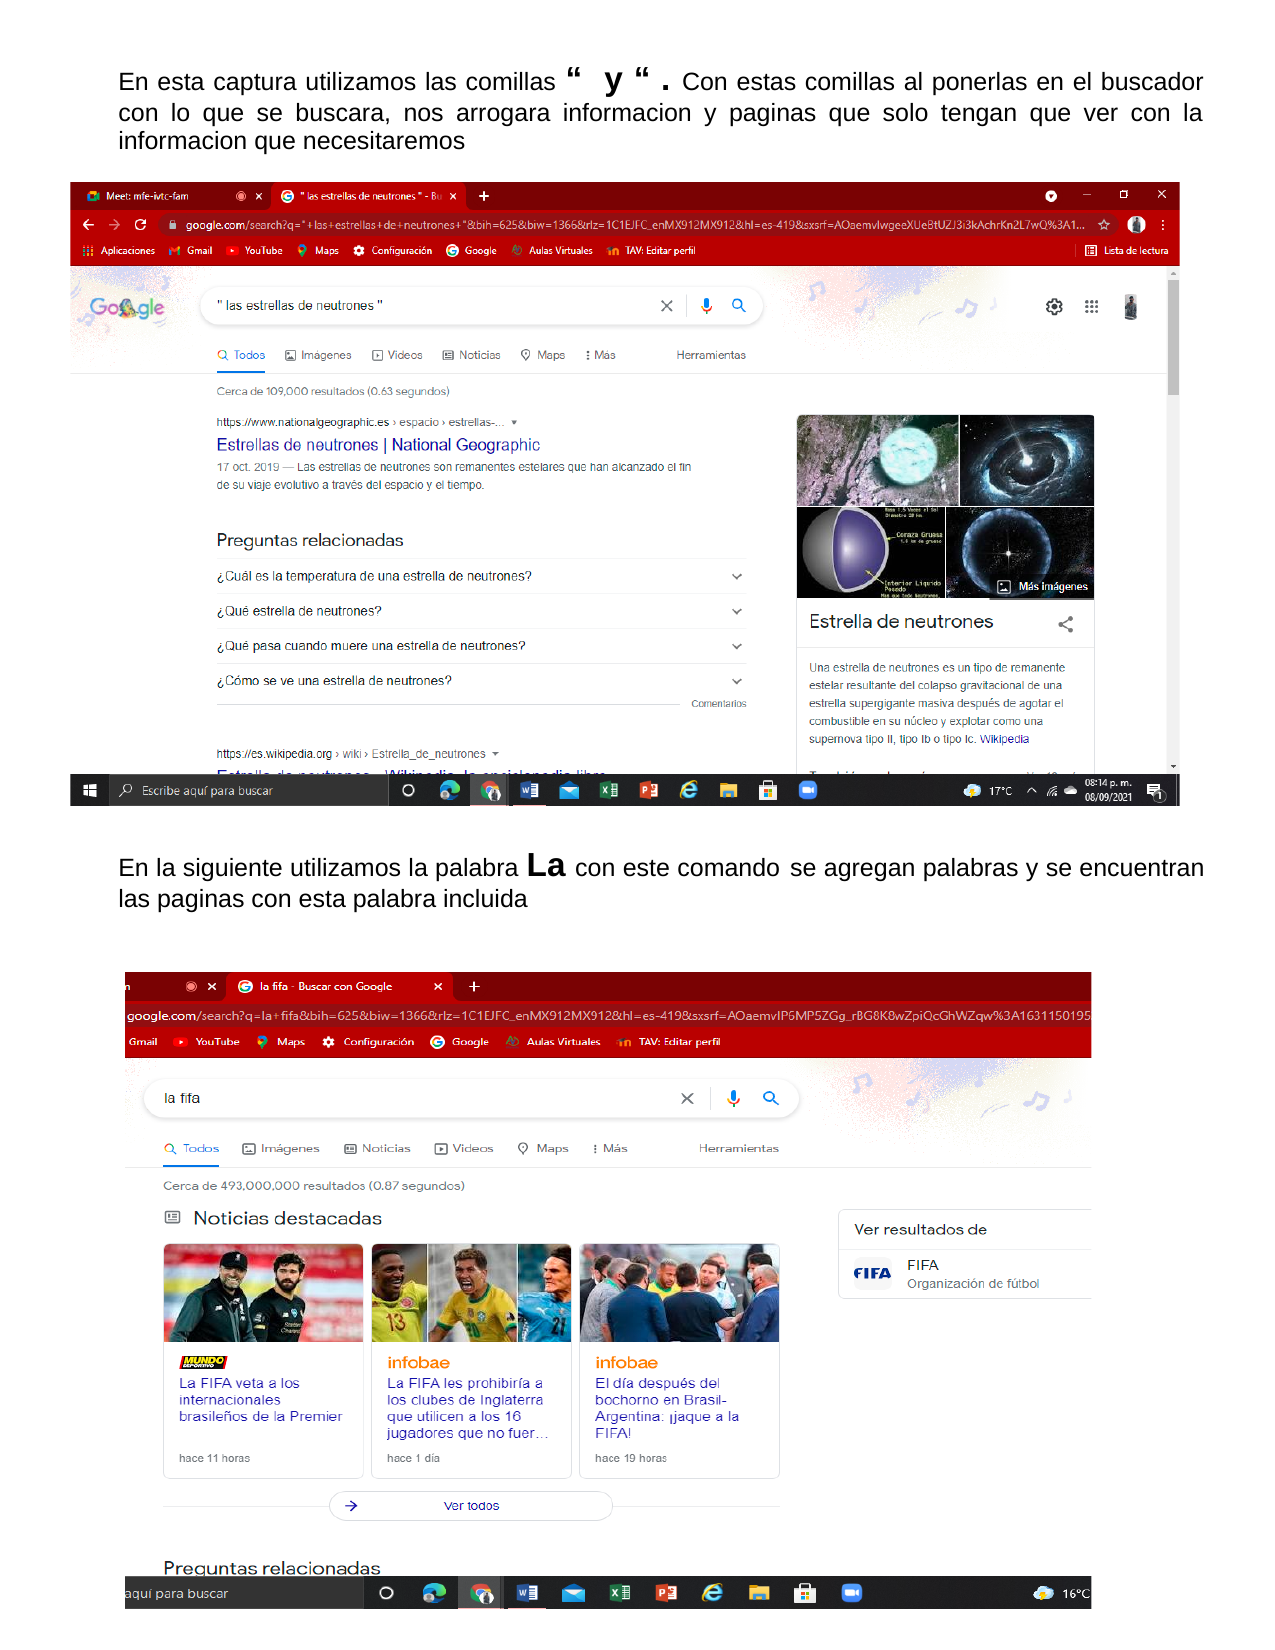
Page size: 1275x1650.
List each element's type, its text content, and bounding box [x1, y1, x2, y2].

text En esta captura utilizamos las comillas “ y “ . Con estas comillas al ponerlas en el buscador con lo que se buscara, nos arrogara informacion y paginas que solo tengan que ver con la informacion que necesitaremos [118, 59, 1205, 155]
text En la siguiente utilizamos la palabra La con este comando se agregan palabras y se encuentran las paginas con esta palabra incluida [118, 845, 1205, 912]
